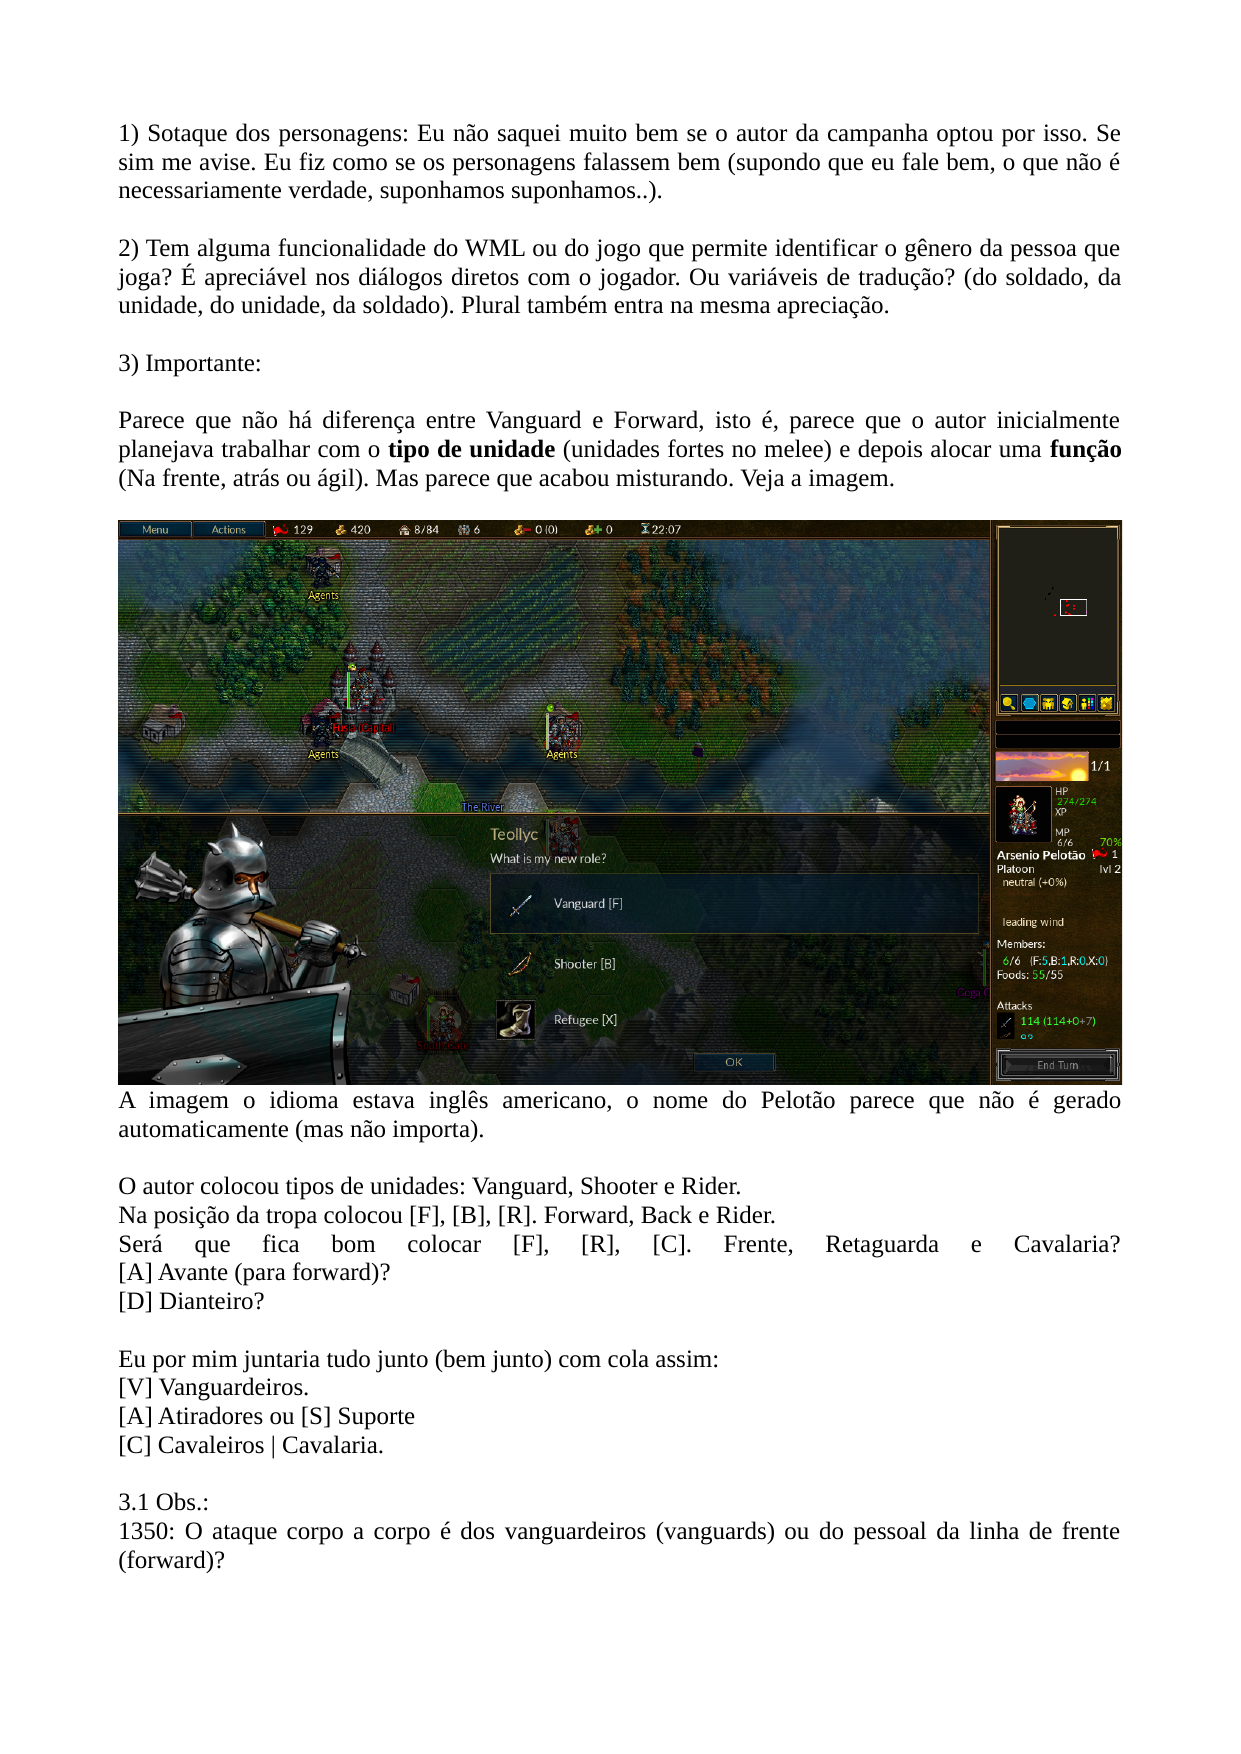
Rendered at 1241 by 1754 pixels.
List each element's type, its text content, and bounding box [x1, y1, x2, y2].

text 3.1 Obs.: [118, 1487, 1122, 1516]
text 1350: O ataque corpo a corpo é dos vanguardeiros (vanguards) ou do pessoal da linha de frente (forward)? [118, 1516, 1122, 1574]
text 3) Importante: [118, 348, 1122, 377]
text A imagem o idioma estava inglês americano, o nome do Pelotão parece que não é gerado automaticamente (mas não importa). [118, 1085, 1122, 1142]
text [C] Cavaleiros | Cavalaria. [118, 1430, 1122, 1459]
text Na posição da tropa colocou [F], [B], [R]. Forward, Back e Rider. [118, 1200, 1122, 1229]
text Parece que não há diferença entre Vanguard e Forward, isto é, parece que o autor inicialmente planejava trabalhar com o tipo de unidade (unidades fortes no melee) e depois alocar uma função (Na frente, atrás ou ágil). Mas parece que acabou misturando. Veja a imagem. [118, 406, 1122, 492]
text [A] Atiradores ou [S] Suporte [118, 1401, 1122, 1430]
text [V] Vanguardeiros. [118, 1372, 1122, 1401]
text Será que fica bom colocar [F], [R], [C]. Frente, Retaguarda e Cavalaria? [A] Avante (para forward)? [118, 1229, 1122, 1286]
picture [118, 520, 1123, 1085]
text O autor colocou tipos de unidades: Vanguard, Shooter e Rider. [118, 1171, 1122, 1200]
text [D] Dianteiro? [118, 1286, 1122, 1315]
text 1) Sotaque dos personagens: Eu não saquei muito bem se o autor da campanha optou por isso. Se sim me avise. Eu fiz como se os personagens falassem bem (supondo que eu fale bem, o que não é necessariamente verdade, suponhamos suponhamos..). [118, 118, 1122, 204]
text 2) Tem alguma funcionalidade do WML ou do jogo que permite identificar o gênero da pessoa que joga? É apreciável nos diálogos diretos com o jogador. Ou variáveis de tradução? (do soldado, da unidade, do unidade, da soldado). Plural também entra na mesma apreciação. [118, 233, 1122, 319]
text Eu por mim juntaria tudo junto (bem junto) com cola assim: [118, 1344, 1122, 1372]
